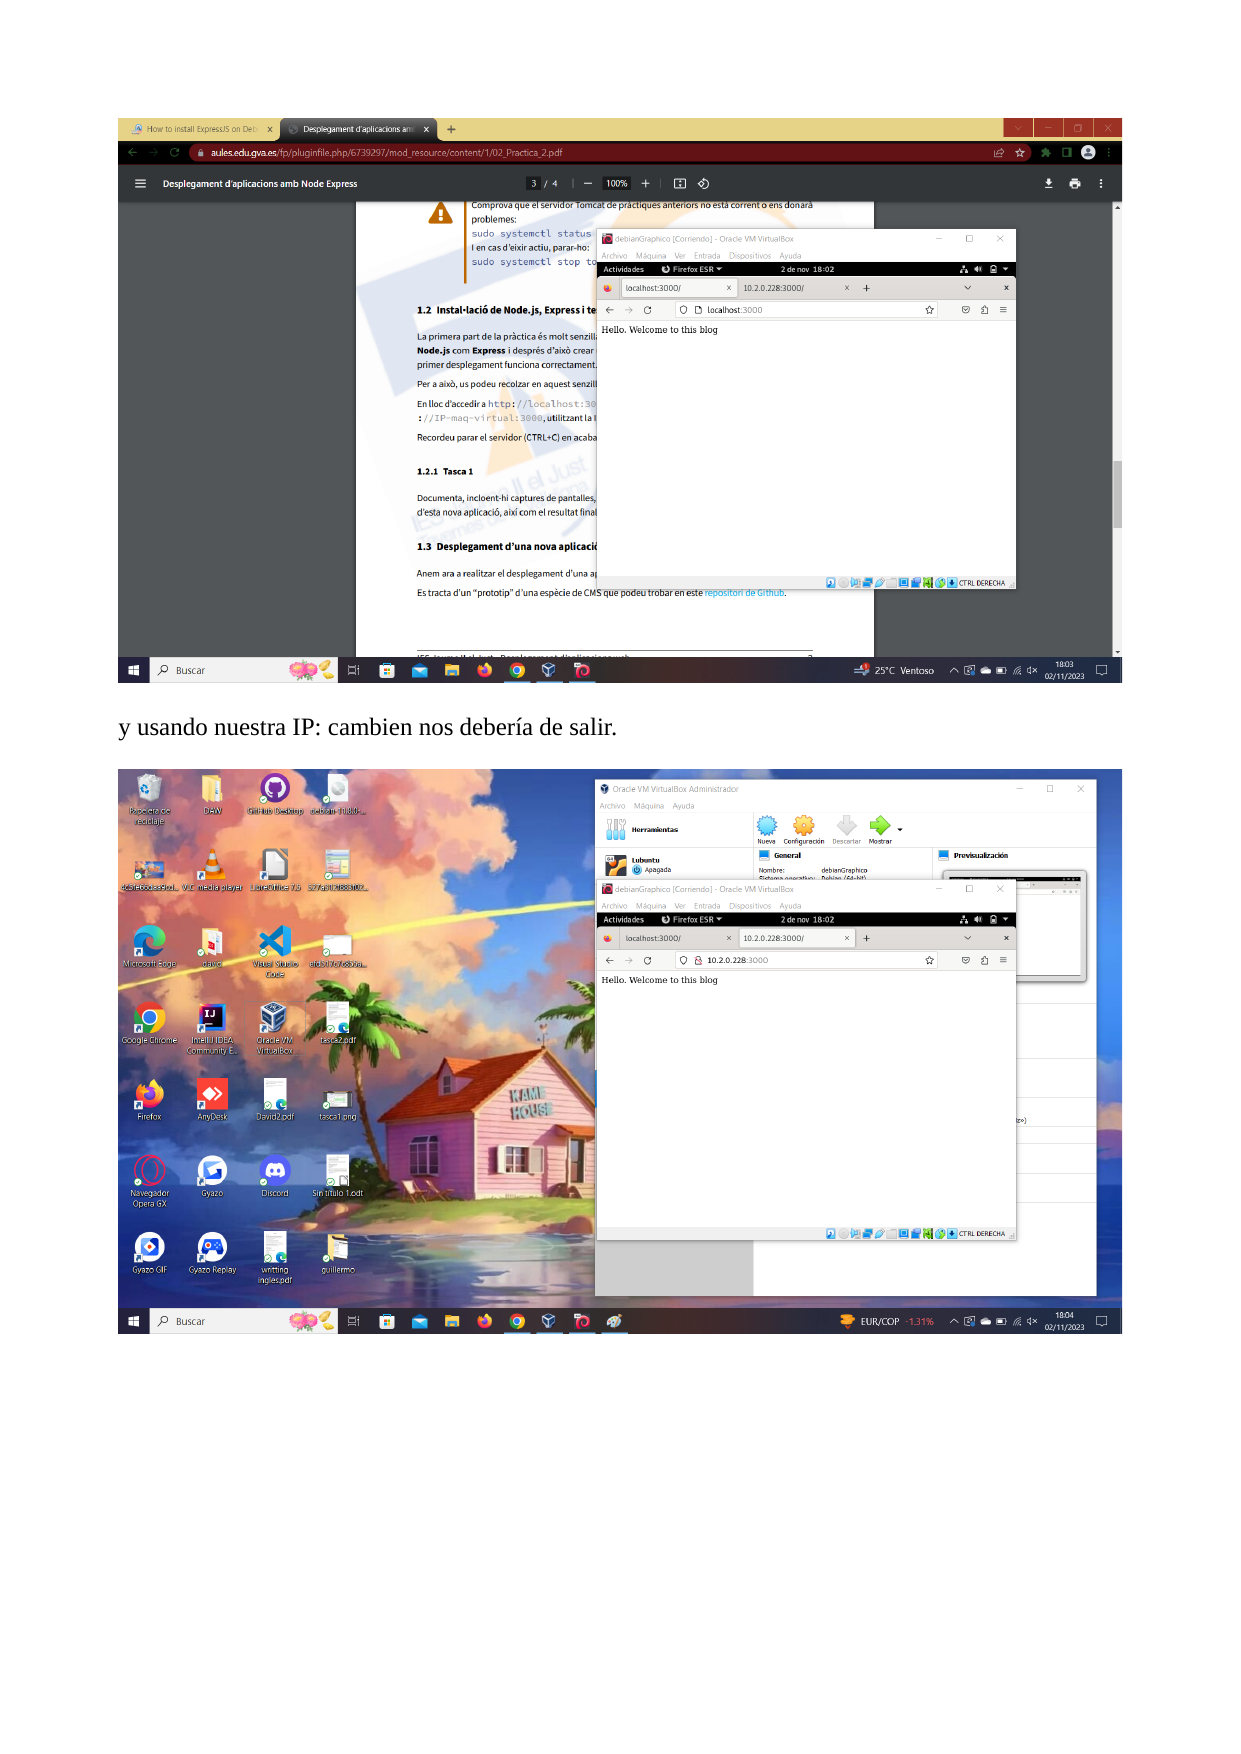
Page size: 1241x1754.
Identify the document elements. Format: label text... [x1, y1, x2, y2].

text y usando nuestra IP: cambien nos debería de salir. [118, 712, 1122, 740]
picture [118, 769, 1123, 1334]
picture [118, 118, 1123, 683]
